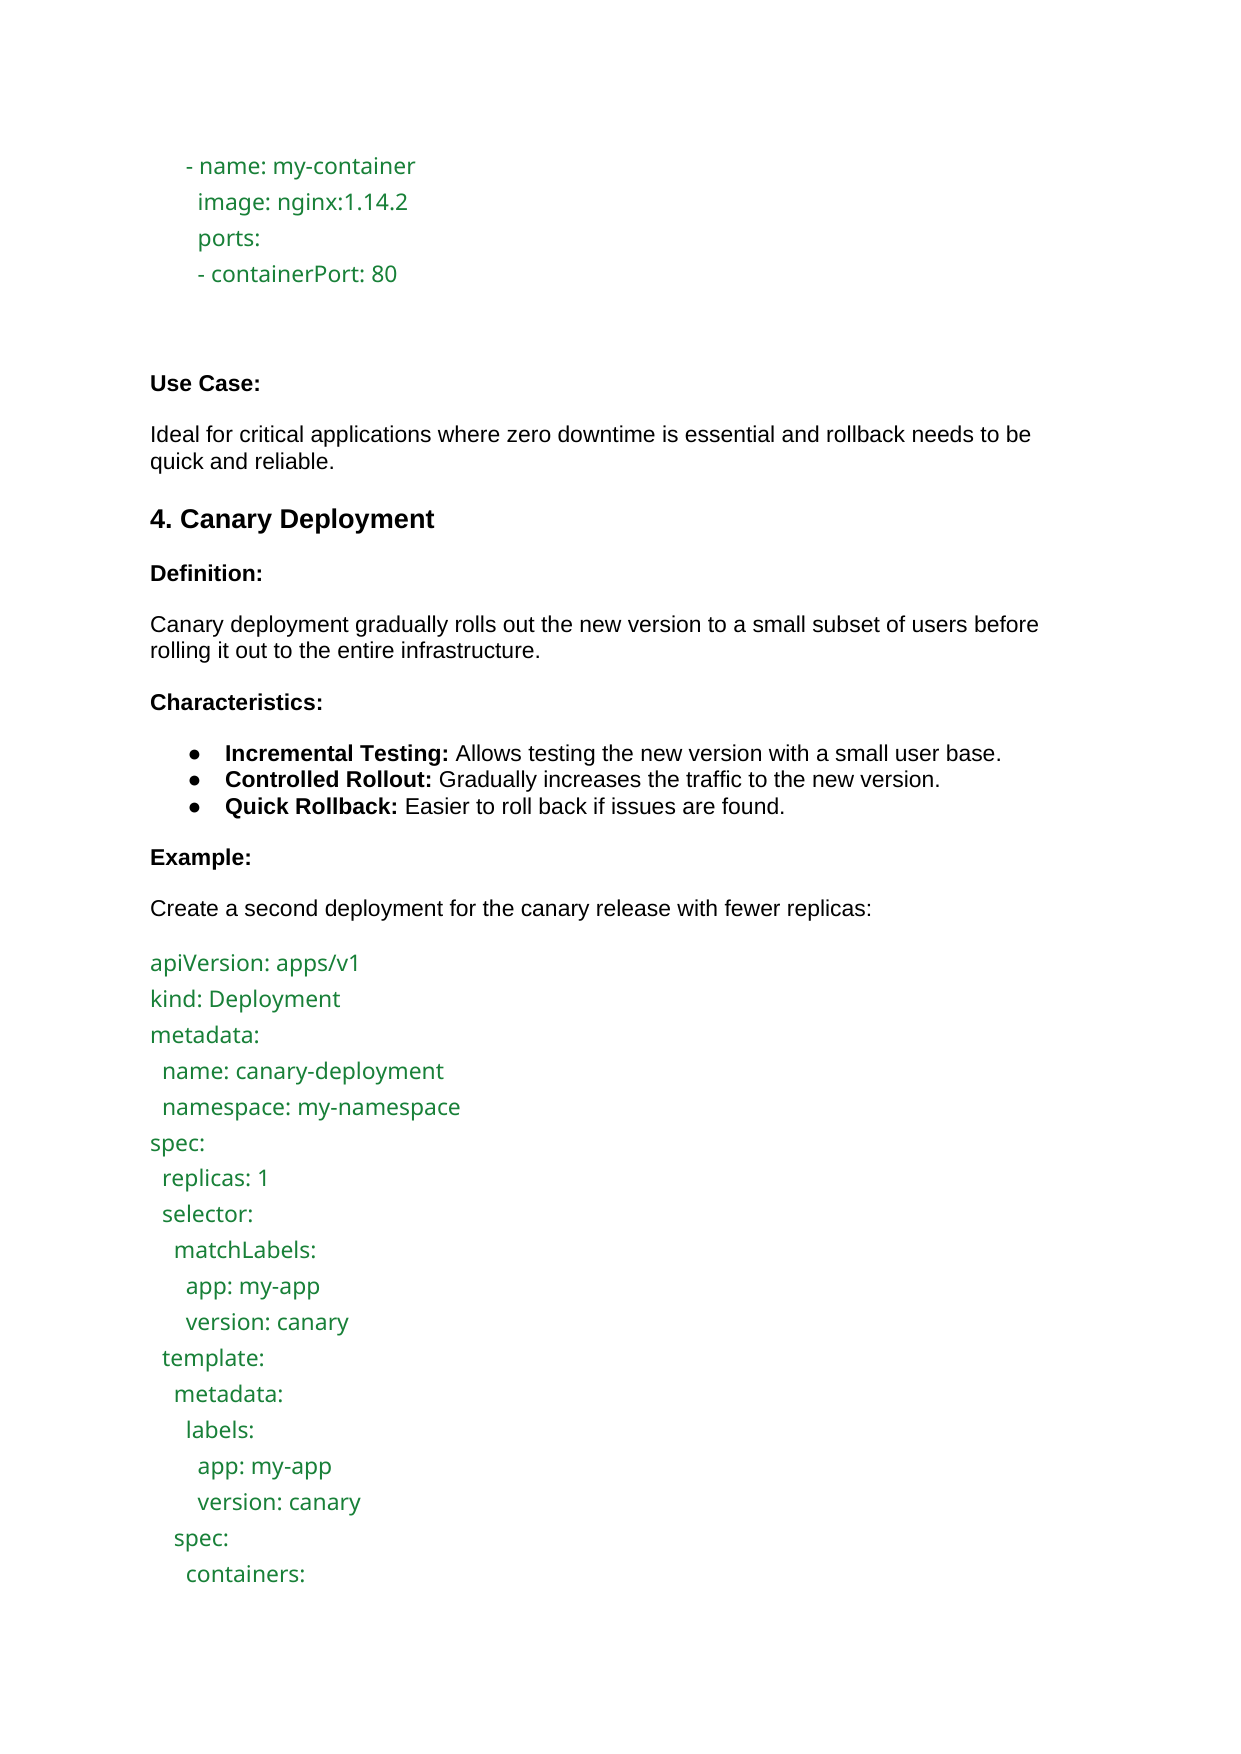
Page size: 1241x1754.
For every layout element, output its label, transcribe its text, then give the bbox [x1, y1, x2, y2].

text version: canary [150, 1306, 1090, 1337]
text ports: [150, 222, 1090, 253]
subtitle Use Case: [150, 370, 1090, 396]
text namespace: my-namespace [150, 1091, 1090, 1122]
text kind: Deployment [150, 983, 1090, 1014]
text containers: [150, 1558, 1090, 1589]
text image: nginx:1.14.2 [150, 186, 1090, 217]
text app: my-app [150, 1450, 1090, 1481]
text spec: [150, 1522, 1090, 1553]
text Create a second deployment for the canary release with fewer replicas: [150, 895, 1090, 922]
list Controlled Rollout: Gradually increases the traffic to the new version. [187, 766, 1090, 793]
subtitle Definition: [150, 559, 1090, 586]
subtitle 4. Canary Deployment [150, 503, 1090, 534]
text metadata: [150, 1019, 1090, 1050]
text app: my-app [150, 1270, 1090, 1301]
text spec: [150, 1126, 1090, 1158]
list Quick Rollback: Easier to roll back if issues are found. [187, 793, 1090, 819]
text Ideal for critical applications where zero downtime is essential and rollback needs to be quick and reliable. [150, 421, 1090, 474]
text labels: [150, 1414, 1090, 1445]
text matchLabels: [150, 1234, 1090, 1266]
subtitle Characteristics: [150, 689, 1090, 715]
list Incremental Testing: Allows testing the new version with a small user base. [187, 740, 1090, 766]
text Canary deployment gradually rolls out the new version to a small subset of users before rolling it out to the entire infrastructure. [150, 611, 1090, 664]
subtitle Example: [150, 844, 1090, 870]
text replicas: 1 [150, 1162, 1090, 1194]
text selector: [150, 1198, 1090, 1229]
text metadata: [150, 1378, 1090, 1409]
text - name: my-container [150, 150, 1090, 181]
text - containerPort: 80 [150, 258, 1090, 289]
text name: canary-deployment [150, 1054, 1090, 1086]
text version: canary [150, 1486, 1090, 1517]
text template: [150, 1342, 1090, 1373]
text apiVersion: apps/v1 [150, 947, 1090, 978]
